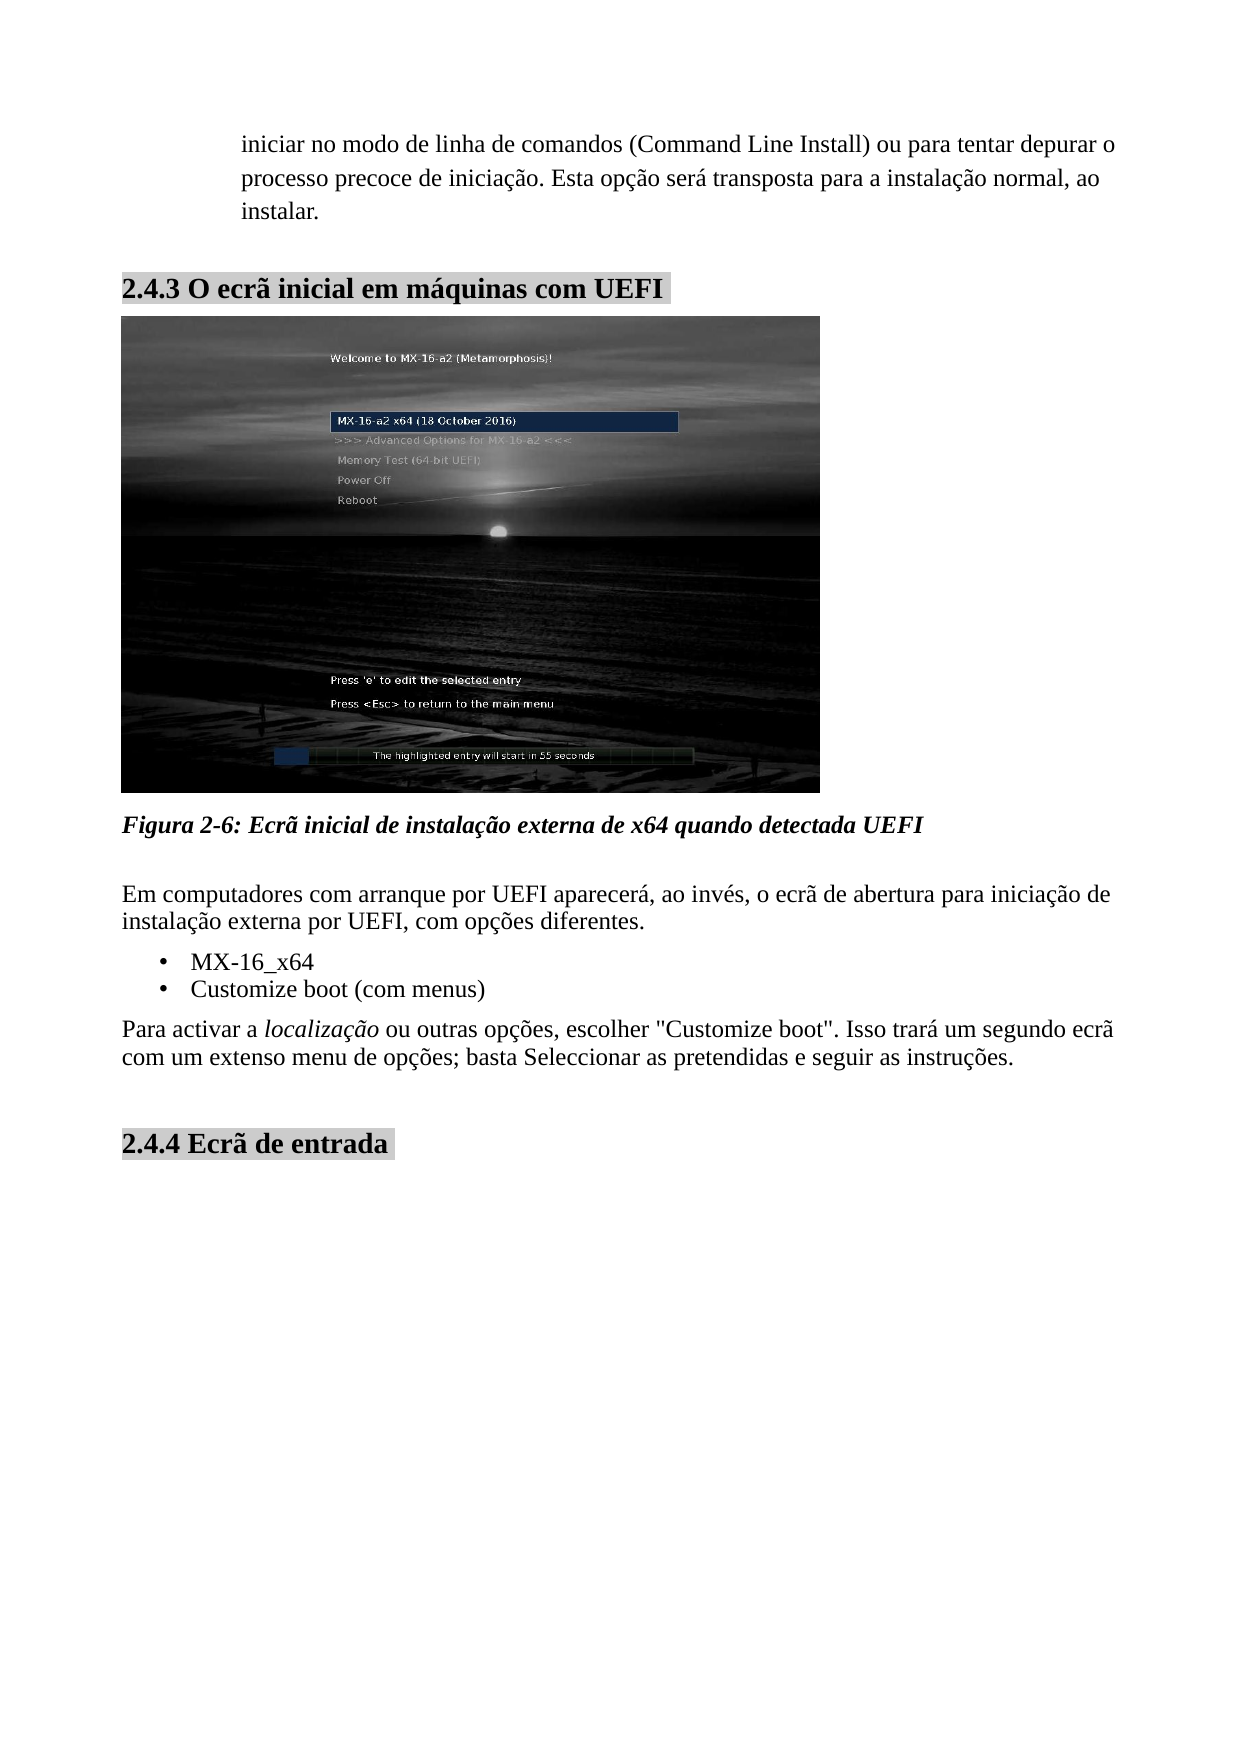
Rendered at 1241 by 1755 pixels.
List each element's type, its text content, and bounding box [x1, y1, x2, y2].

list Customize boot (com menus) [153, 975, 1122, 1009]
text Para activar a localização ou outras opções, escolher "Customize boot". Isso trará um segundo ecrã com um extenso menu de opções; basta Seleccionar as pretendidas e seguir as instruções. [115, 1009, 1122, 1071]
subtitle 2.4.3 O ecrã inicial em máquinas com UEFI [115, 266, 1122, 304]
list MX-16_x64 [153, 941, 1122, 975]
subtitle 2.4.4 Ecrã de entrada [115, 1122, 1122, 1160]
list iniciar no modo de linha de comandos (Command Line Install) ou para tentar depurar o processo precoce de iniciação. Esta opção será transposta para a instalação normal, ao instalar. [197, 124, 1122, 231]
text Em computadores com arranque por UEFI aparecerá, ao invés, o ecrã de abertura para iniciação de instalação externa por UEFI, com opções diferentes. [115, 880, 1122, 941]
picture [121, 316, 820, 793]
text Figura 2-6: Ecrã inicial de instalação externa de x64 quando detectada UEFI [115, 805, 1122, 839]
